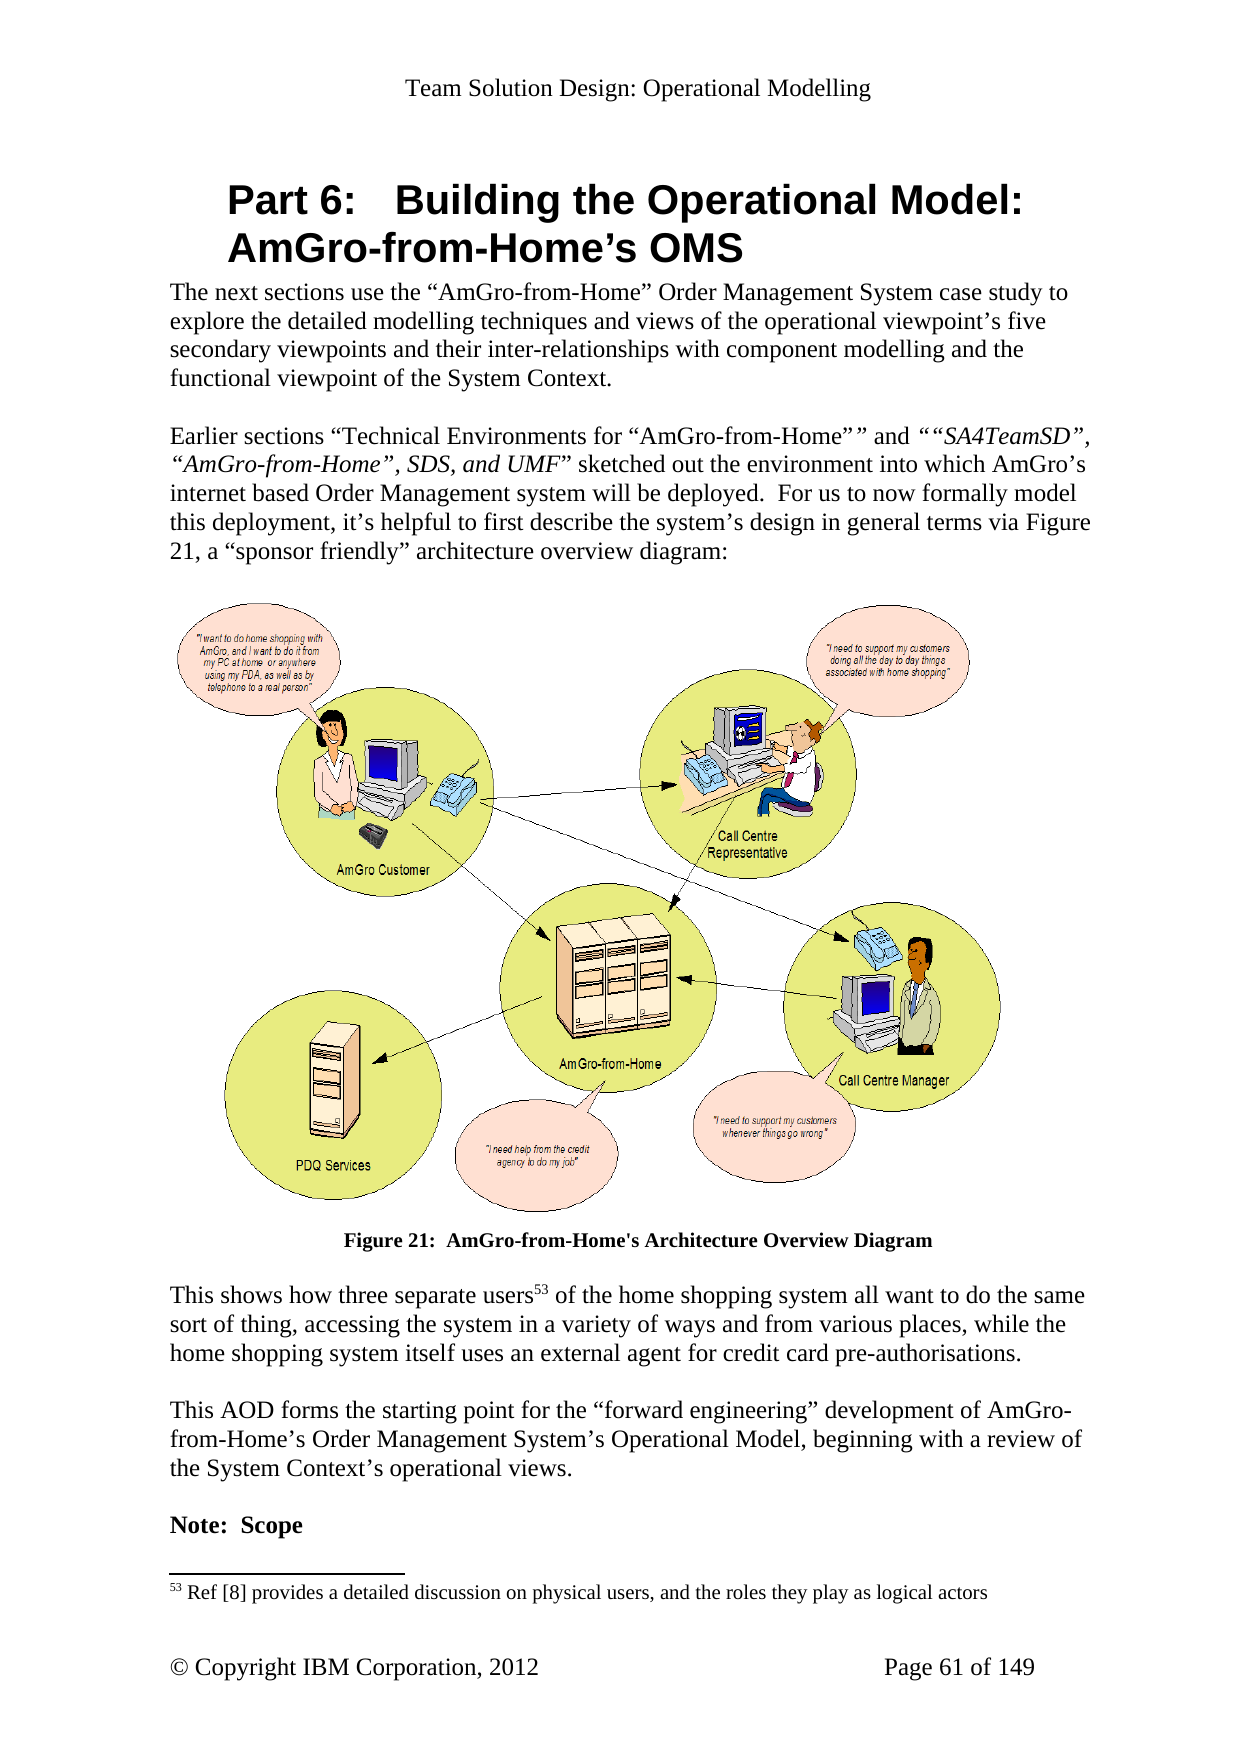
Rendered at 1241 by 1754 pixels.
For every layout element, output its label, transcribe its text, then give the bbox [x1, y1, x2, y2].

subtitle Building the Operational Model: AmGro-from-Home’s OMS [227, 175, 1107, 271]
text Note: Scope [169, 1511, 1107, 1539]
text Figure 21: AmGro-from-Home's Architecture Overview Diagram [169, 1228, 1107, 1252]
text This AOD forms the starting point for the “forward engineering” development of AmGro-from-Home’s Order Management System’s Operational Model, beginning with a review of the System Context’s operational views. [169, 1396, 1107, 1482]
picture [170, 595, 1012, 1227]
text Ref [6] provides a detailed discussion on physical users, and the roles they play as logical actors [169, 1580, 1107, 1604]
text This shows how three separate users of the home shopping system all want to do the same sort of thing, accessing the system in a variety of ways and from various places, while the home shopping system itself uses an external agent for credit card pre-authorisations. [169, 1281, 1107, 1367]
text The next sections use the “AmGro-from-Home” Order Management System case study to explore the detailed modelling techniques and views of the operational viewpoint’s five secondary viewpoints and their inter-relationships with component modelling and the functional viewpoint of the System Context. [169, 277, 1107, 392]
text Earlier sections “Technical Environments for “AmGro-from-Home”” and ““SA4TeamSD”, “AmGro-from-Home”, SDS, and UMF” sketched out the environment into which AmGro’s internet based Order Management system will be deployed. For us to now formally model this deployment, it’s helpful to first describe the system’s design in general terms via Figure 21, a “sponsor friendly” architecture overview diagram: [169, 421, 1107, 564]
